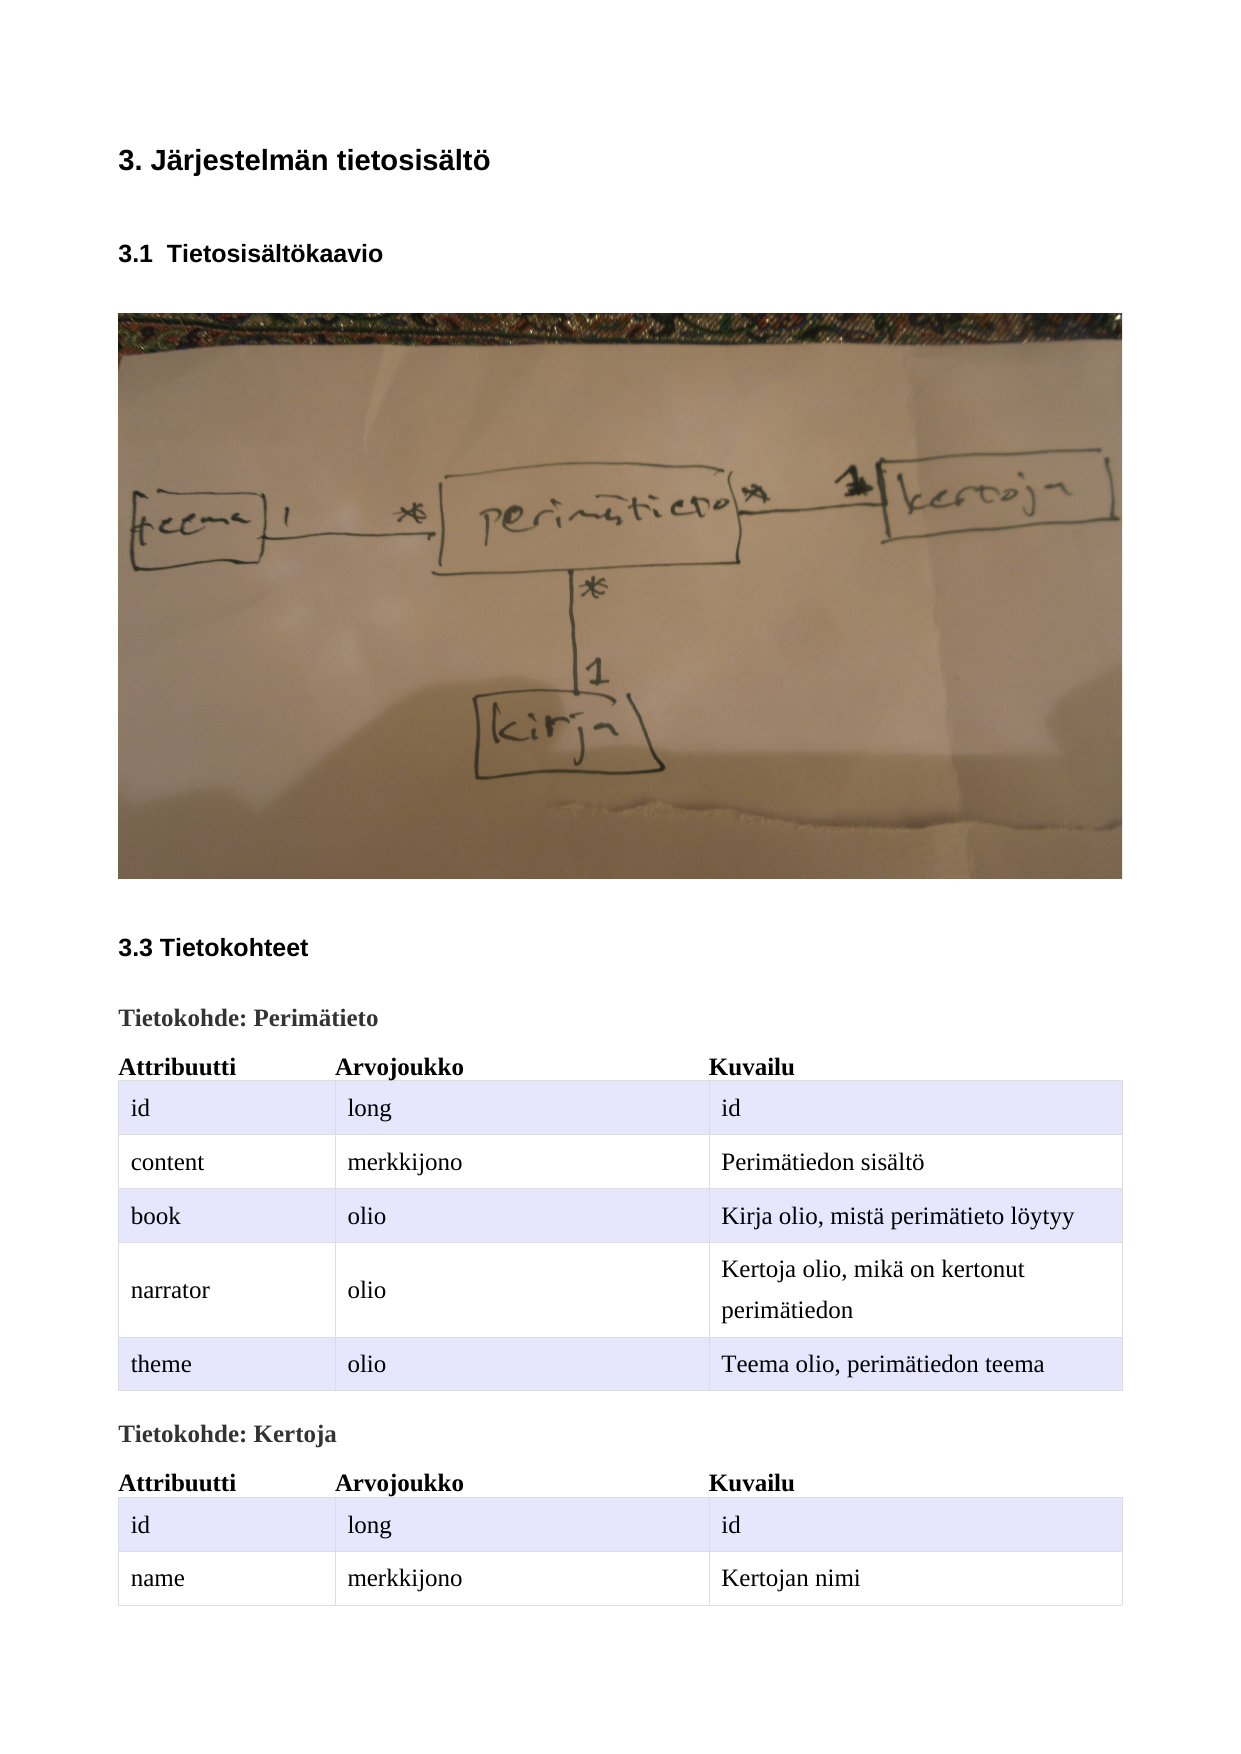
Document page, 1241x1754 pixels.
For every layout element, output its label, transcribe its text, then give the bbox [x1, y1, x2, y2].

table_cell name [119, 1552, 335, 1605]
table_cell narrator [119, 1243, 335, 1337]
text Tietokohde: Perimätieto [118, 1003, 1122, 1031]
picture [118, 313, 1123, 879]
table_cell id [710, 1081, 1122, 1134]
table_cell id [710, 1498, 1122, 1551]
table_header Attribuutti [118, 1052, 335, 1080]
table_cell Kertojan nimi [710, 1552, 1122, 1605]
table_cell olio [336, 1189, 709, 1242]
table_cell merkkijono [336, 1552, 709, 1605]
table_header Arvojoukko [335, 1052, 709, 1080]
table_cell Kirja olio, mistä perimätieto löytyy [710, 1189, 1122, 1242]
table_cell theme [119, 1338, 335, 1390]
table_cell Teema olio, perimätiedon teema [710, 1338, 1122, 1390]
table_cell Kertoja olio, mikä on kertonut perimätiedon [710, 1243, 1122, 1337]
subtitle 3. Järjestelmän tietosisältö [118, 143, 1122, 177]
table_cell long [336, 1498, 709, 1551]
table_header Attribuutti [118, 1468, 335, 1497]
subtitle 3.3 Tietokohteet [118, 933, 1122, 961]
table_header Arvojoukko [335, 1468, 709, 1497]
table_cell merkkijono [336, 1135, 709, 1188]
table_cell olio [336, 1243, 709, 1337]
table_header Kuvailu [709, 1052, 1122, 1080]
table_cell long [336, 1081, 709, 1134]
subtitle 3.1 Tietosisältökaavio [118, 239, 1122, 267]
table_header Kuvailu [709, 1468, 1122, 1497]
table_cell content [119, 1135, 335, 1188]
table_cell id [119, 1081, 335, 1134]
text Tietokohde: Kertoja [118, 1419, 1122, 1448]
table_cell olio [336, 1338, 709, 1390]
table_cell book [119, 1189, 335, 1242]
table_cell id [119, 1498, 335, 1551]
table_cell Perimätiedon sisältö [710, 1135, 1122, 1188]
